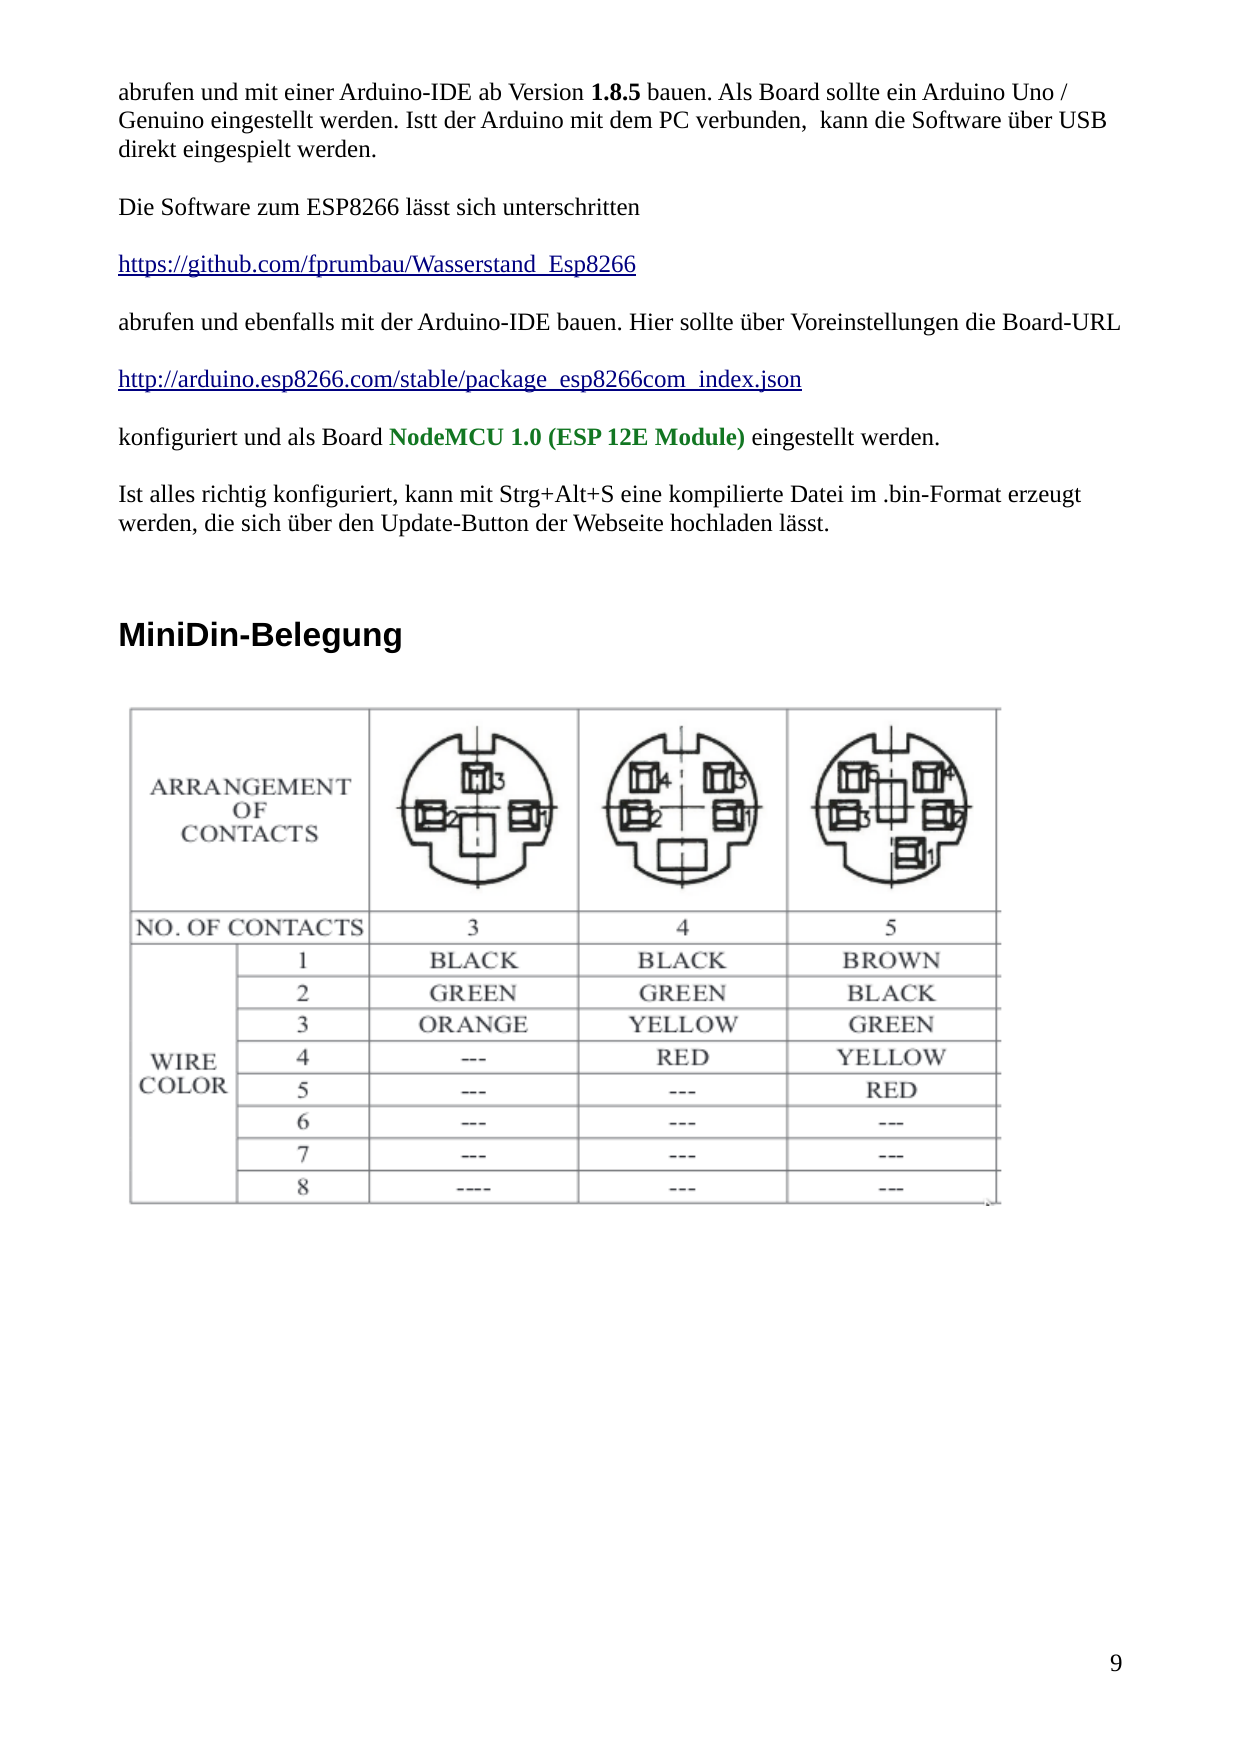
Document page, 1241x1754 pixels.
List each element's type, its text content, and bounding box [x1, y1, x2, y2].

text http://arduino.esp8266.com/stable/package_esp8266com_index.json [118, 364, 1122, 393]
text https://github.com/fprumbau/Wasserstand_Esp8266 [118, 249, 1122, 278]
picture [117, 695, 1002, 1206]
text konfiguriert und als Board NodeMCU 1.0 (ESP 12E Module) eingestellt werden. [118, 422, 1122, 451]
subtitle MiniDin-Belegung [118, 615, 1122, 654]
text abrufen und ebenfalls mit der Arduino-IDE bauen. Hier sollte über Voreinstellungen die Board-URL [118, 307, 1122, 336]
text abrufen und mit einer Arduino-IDE ab Version 1.8.5 bauen. Als Board sollte ein Arduino Uno / Genuino eingestellt werden. Istt der Arduino mit dem PC verbunden, kann die Software über USB direkt eingespielt werden. [118, 77, 1122, 163]
text Ist alles richtig konfiguriert, kann mit Strg+Alt+S eine kompilierte Datei im .bin-Format erzeugt werden, die sich über den Update-Button der Webseite hochladen lässt. [118, 479, 1122, 537]
text Die Software zum ESP8266 lässt sich unterschritten [118, 192, 1122, 221]
